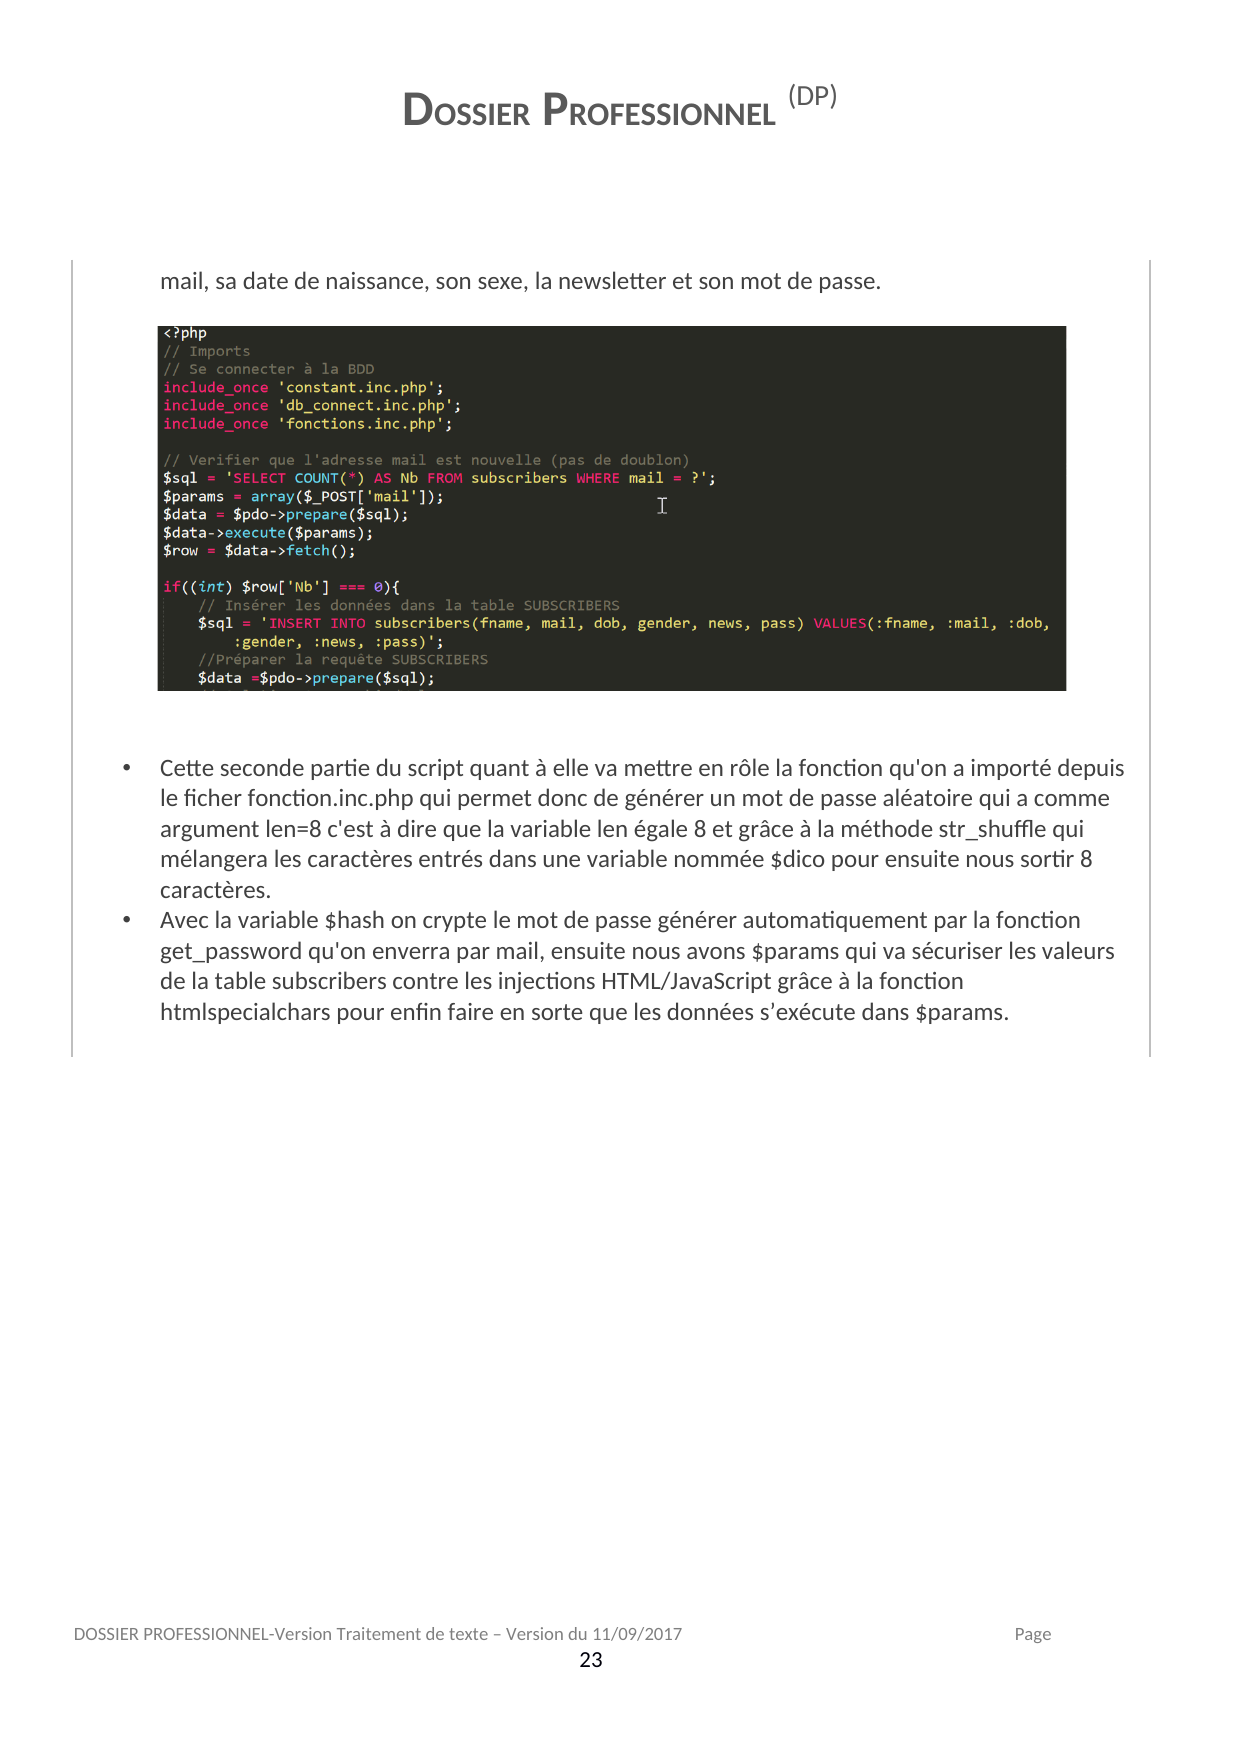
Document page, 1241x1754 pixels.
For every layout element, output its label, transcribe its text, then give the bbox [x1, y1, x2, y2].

table_cell Pour développer la partie back-end d'une application web il a fallu utilisé le langage PHP qui permet de gérer les bases de données côté back-end (serveur) créé sur un système de base de donnée par exemple MySQL ou MariaDB. Durant ce cours nous avons mis en place un projet qui permet réunir l'ensemble du CRUD (CREATE, READ, UPDATE, DELETE) qui font partie intégrante du langage SQL. Le projet présente une application web qui gère les hôtels sur un site de voyage. Voici le script de connexion qui nous servira pour tous les autres script qui nécessiteront d'une partie front-end (HTML) : On crée trois variables dans ce script la première sert à faire appel à la base de donnée, la seconde est un array(tableau) qui compose un attribut du gestionnaire de base de données. Le premier rapporte une erreur pour ensuite émettre une exception le second récupère les données dans notre BDD pour l'associer à notre script, la troisième est celle qui exécutera tout ce processus grâce au new PDO statement. Voici le script qui permettra à un utilisateur de s'inscrire sur l'application web. Avec l'instruction include_once permet d'inclure les scripts dans un fichier pour en utiliser le contenu dans notre cas on voudrait exploiter le script de connexion à la base de donnée et une fonction qui nous permet de faire un mélange de caractères pour créer un mot de passe aléatoire qu'on mis dans le script fonctions.inc.php. Maintenant que tout ceci a été fait nous avons exécuter une requête pour nous assurer qu'il y ait pas de doublon dans les adresses mail et qu'il puisse en avoir qu'un exemplaire unique dans la BDD grâce à COUNT() qui permet de compter les enregistrements de données dans une table. Ensuite on paramètre la requête pour l'exécuter dans notre script , $pdo->prepare évite toutes les injections SQL, puis on exécule la requête avec $data->execute($params) pour enfin ramener toute la table subscribers avec $data->fetch(). On intègre une condition par la quelle on impose que SI NB le alias de COUNT() est strictement égal(===) à 0 et bien on insère les données émises par le subscriber c'est à dire son nom, son mail, sa date de naissance, son sexe, la newsletter et son mot de passe. Cette seconde partie du script quant à elle va mettre en rôle la fonction qu'on a importé depuis le ficher fonction.inc.php qui permet donc de générer un mot de passe aléatoire qui a comme argument len=8 c'est à dire que la variable len égale 8 et grâce à la méthode str_shuffle qui mélangera les caractères entrés dans une variable nommée $dico pour ensuite nous sortir 8 caractères. Avec la variable $hash on crypte le mot de passe générer automatiquement par la fonction get_password qu'on enverra par mail, ensuite nous avons $params qui va sécuriser les valeurs de la table subscribers contre les injections HTML/JavaScript grâce à la fonction htmlspecialchars pour enfin faire en sorte que les données s’exécute dans $params. Pour finir on écrit les phrases que recevra dans son mail le subscriber après avoir confirmé son inscription à notre site. Voici le script pour la connexion on fait le include_once pour ce connecter à la BDD, crée une session ou restaure celle trouvée sur le serveur, via l'identifiant de session passé dans une requête GET, POST ou par un cookie avec session_start, puis on passe ne condition les mails, mots de passe et captcha pour que ce soit les pré-requis pour la mise en connexion vers la page, ensuite on fait la requête en faisant appel aux colonnes nécessaires pour l'authentification (mail et pass) pour enfin dans une dernière condition on restaure la session pour entrer les conditions. [73, 260, 1149, 1057]
picture [157, 326, 1067, 691]
